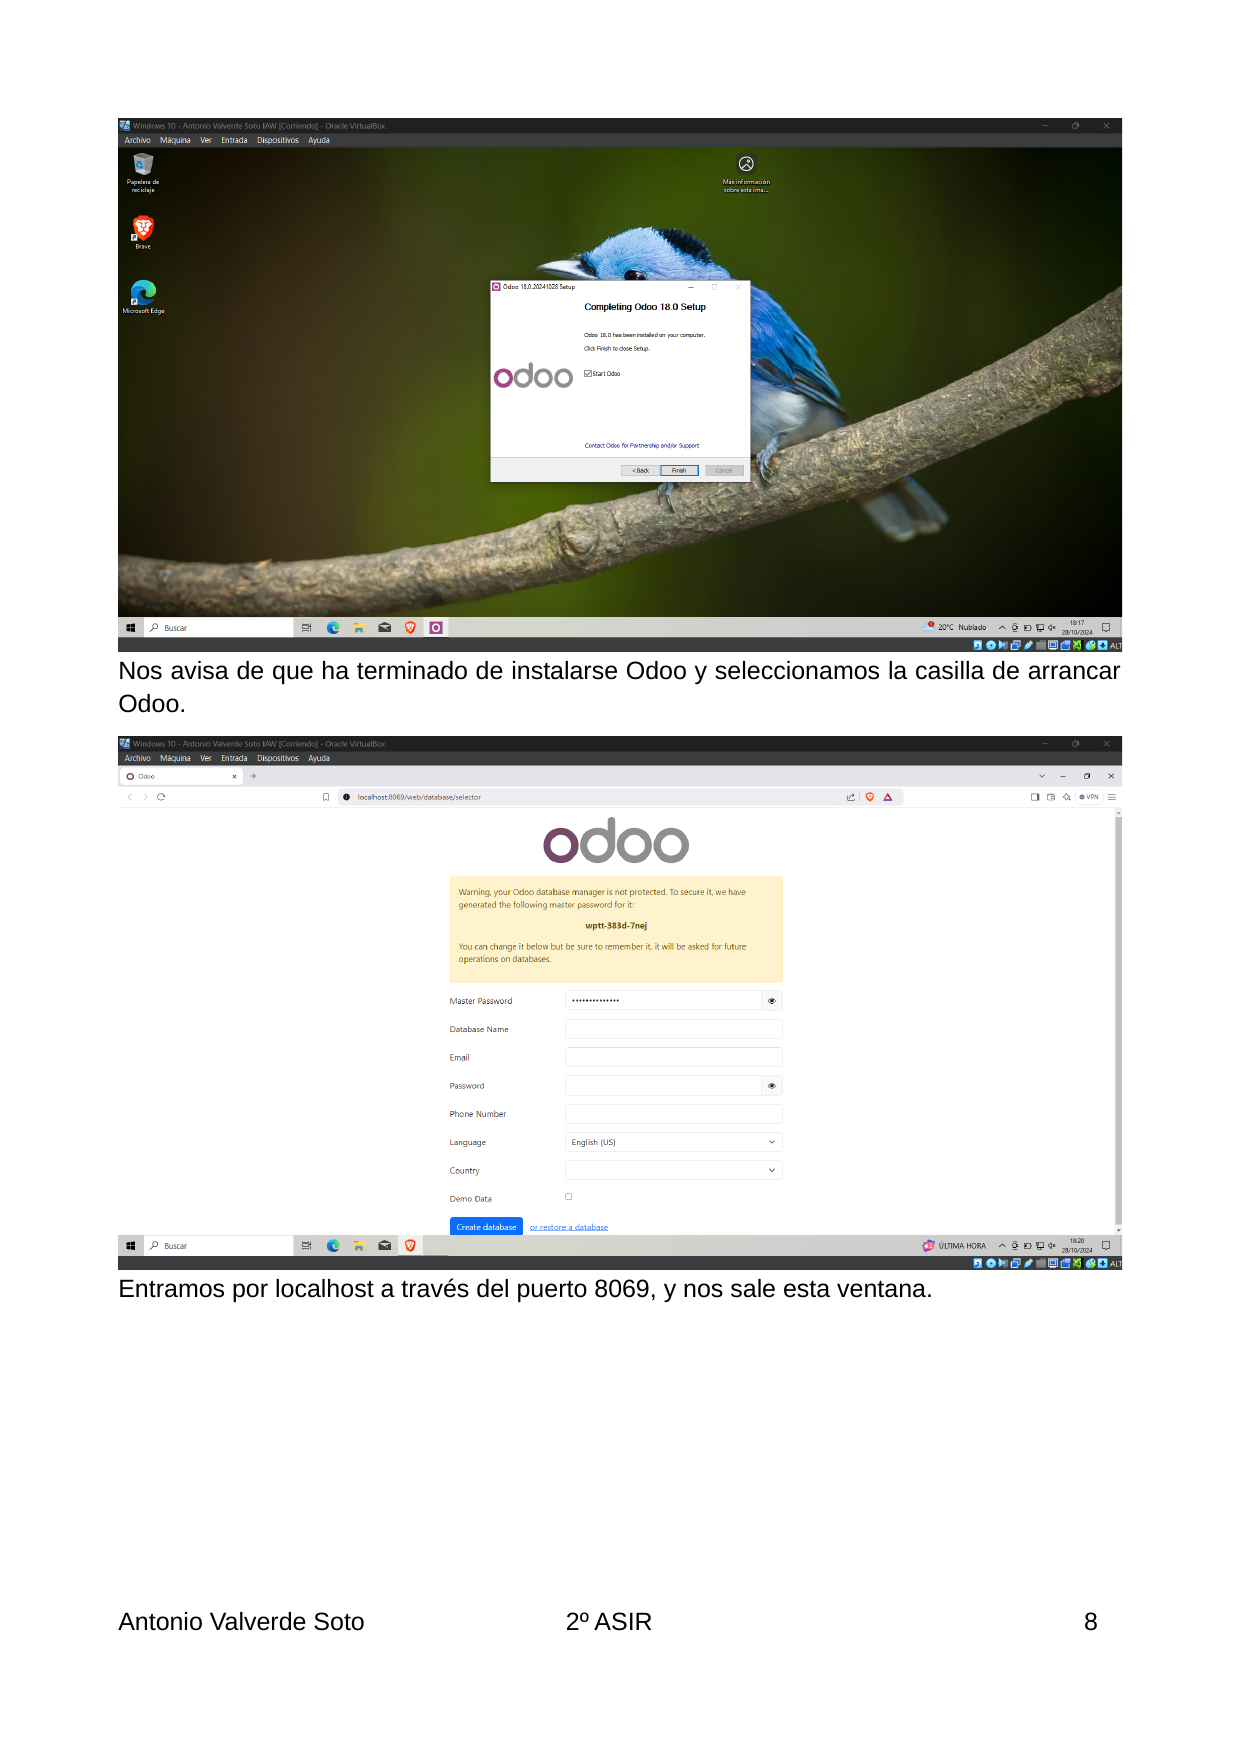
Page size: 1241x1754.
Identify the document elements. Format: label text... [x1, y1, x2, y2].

text Nos avisa de que ha terminado de instalarse Odoo y seleccionamos la casilla de arrancar Odoo. [118, 652, 1122, 717]
text Entramos por localhost a través del puerto 8069, y nos sale esta ventana. [118, 1270, 1122, 1303]
picture [118, 736, 1123, 1270]
picture [118, 118, 1123, 652]
